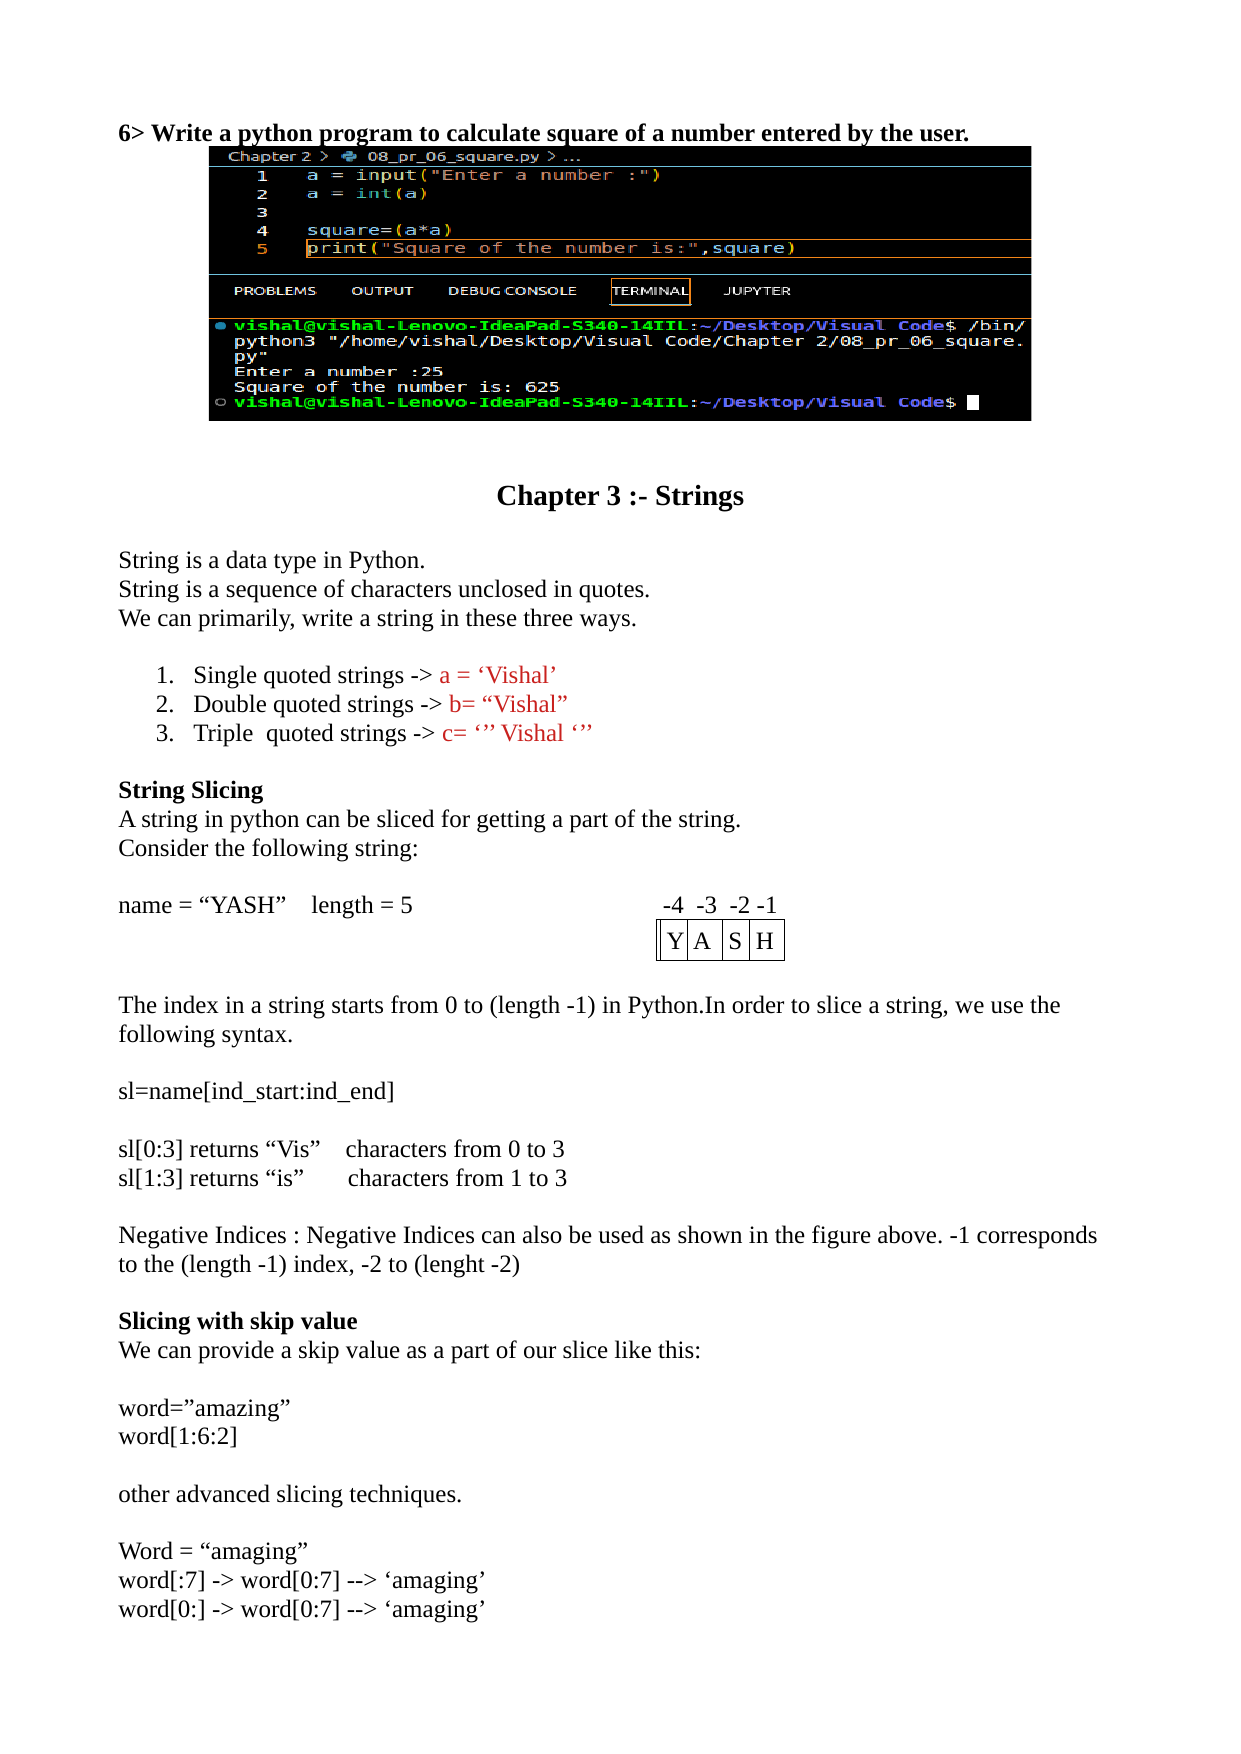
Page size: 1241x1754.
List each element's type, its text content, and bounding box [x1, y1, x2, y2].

text other advanced slicing techniques. [118, 1479, 1122, 1508]
picture [208, 146, 1032, 421]
text sl=name[ind_start:ind_end] [118, 1076, 1122, 1105]
text Slicing with skip value [118, 1306, 1122, 1335]
table_header S [723, 920, 749, 960]
text The index in a string starts from 0 to (length -1) in Python.In order to slice a string, we use the following syntax. [118, 990, 1122, 1048]
list Triple quoted strings -> c= ‘’’ Vishal ‘’’ [156, 718, 1122, 747]
text word[0:] -> word[0:7] --> ‘amaging’ [118, 1594, 1122, 1623]
text A string in python can be sliced for getting a part of the string. [118, 804, 1122, 833]
list Double quoted strings -> b= “Vishal” [156, 689, 1122, 718]
text sl[0:3] returns “Vis” characters from 0 to 3 [118, 1134, 1122, 1163]
text String Slicing [118, 775, 1122, 804]
text Negative Indices : Negative Indices can also be used as shown in the figure above. -1 corresponds to the (length -1) index, -2 to (lenght -2) [118, 1220, 1122, 1278]
text String is a data type in Python. [118, 545, 1122, 574]
text word[:7] -> word[0:7] --> ‘amaging’ [118, 1565, 1122, 1594]
text 6> Write a python program to calculate square of a number entered by the user. [118, 118, 1122, 147]
text Word = “amaging” [118, 1536, 1122, 1565]
text We can primarily, write a string in these three ways. [118, 603, 1122, 632]
text We can provide a skip value as a part of our slice like this: [118, 1335, 1122, 1364]
table_header H [750, 920, 784, 960]
text word=”amazing” [118, 1393, 1122, 1421]
text String is a sequence of characters unclosed in quotes. [118, 574, 1122, 603]
text word[1:6:2] [118, 1421, 1122, 1450]
table_header Y [661, 920, 687, 960]
text name = “YASH” length = 5 -4 -3 -2 -1 [118, 890, 1122, 919]
list Single quoted strings -> a = ‘Vishal’ [156, 660, 1122, 689]
text sl[1:3] returns “is” characters from 1 to 3 [118, 1163, 1122, 1191]
text Consider the following string: [118, 833, 1122, 862]
table_header A [688, 920, 722, 960]
text Chapter 3 :- Strings [118, 478, 1122, 512]
